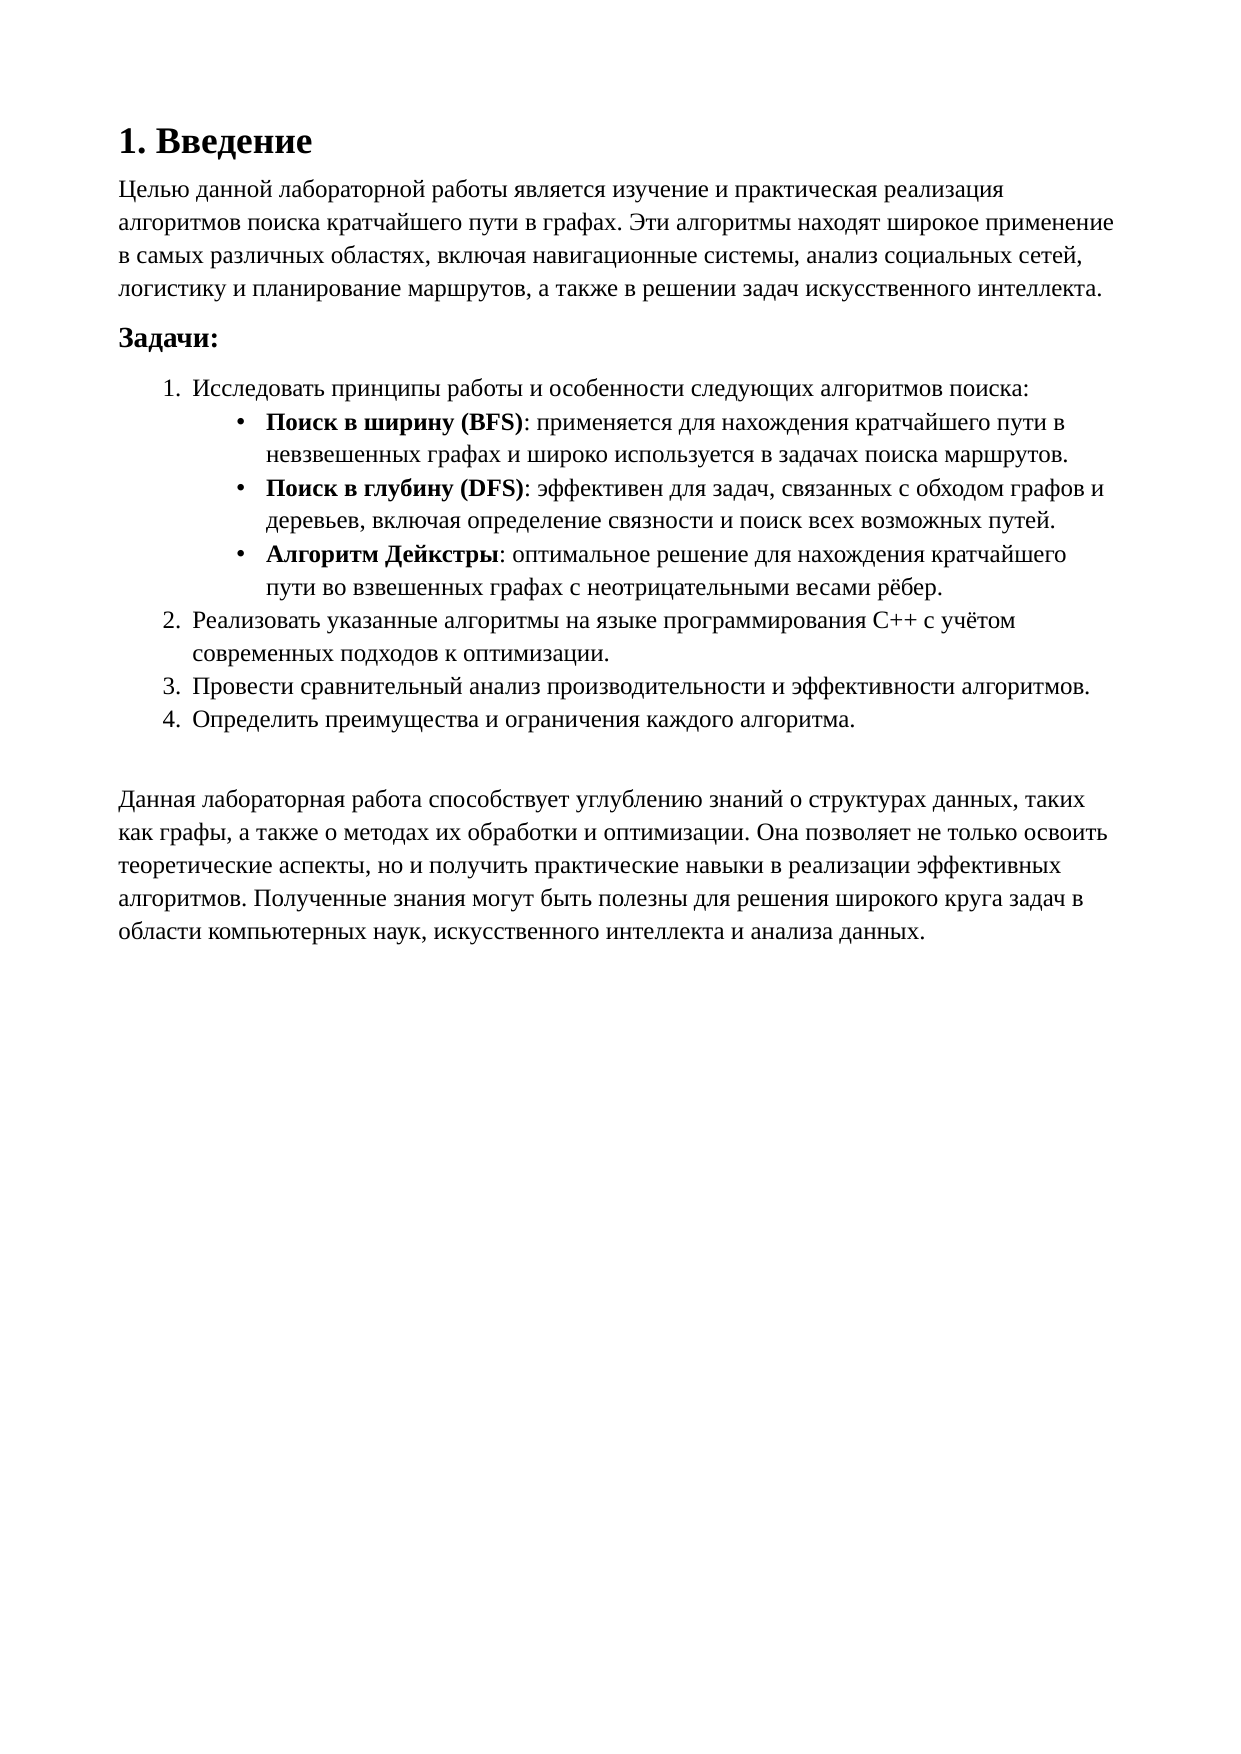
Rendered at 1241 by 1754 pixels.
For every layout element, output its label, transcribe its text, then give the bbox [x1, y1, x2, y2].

text Задачи: [118, 320, 1122, 354]
list Провести сравнительный анализ производительности и эффективности алгоритмов. [162, 671, 1122, 699]
list Поиск в ширину (BFS): применяется для нахождения кратчайшего пути в невзвешенных графах и широко используется в задачах поиска маршрутов. [236, 407, 1122, 468]
list Определить преимущества и ограничения каждого алгоритма. [162, 704, 1122, 732]
list Алгоритм Дейкстры: оптимальное решение для нахождения кратчайшего пути во взвешенных графах с неотрицательными весами рёбер. [236, 539, 1122, 600]
text Целью данной лабораторной работы является изучение и практическая реализация алгоритмов поиска кратчайшего пути в графах. Эти алгоритмы находят широкое применение в самых различных областях, включая навигационные системы, анализ социальных сетей, логистику и планирование маршрутов, а также в решении задач искусственного интеллекта. [118, 174, 1122, 302]
list Поиск в глубину (DFS): эффективен для задач, связанных с обходом графов и деревьев, включая определение связности и поиск всех возможных путей. [236, 473, 1122, 534]
text Данная лабораторная работа способствует углублению знаний о структурах данных, таких как графы, а также о методах их обработки и оптимизации. Она позволяет не только освоить теоретические аспекты, но и получить практические навыки в реализации эффективных алгоритмов. Полученные знания могут быть полезны для решения широкого круга задач в области компьютерных наук, искусственного интеллекта и анализа данных. [118, 784, 1122, 945]
list Реализовать указанные алгоритмы на языке программирования C++ с учётом современных подходов к оптимизации. [162, 605, 1122, 666]
list Исследовать принципы работы и особенности следующих алгоритмов поиска: [162, 373, 1122, 402]
subtitle 1. Введение [118, 118, 1122, 161]
